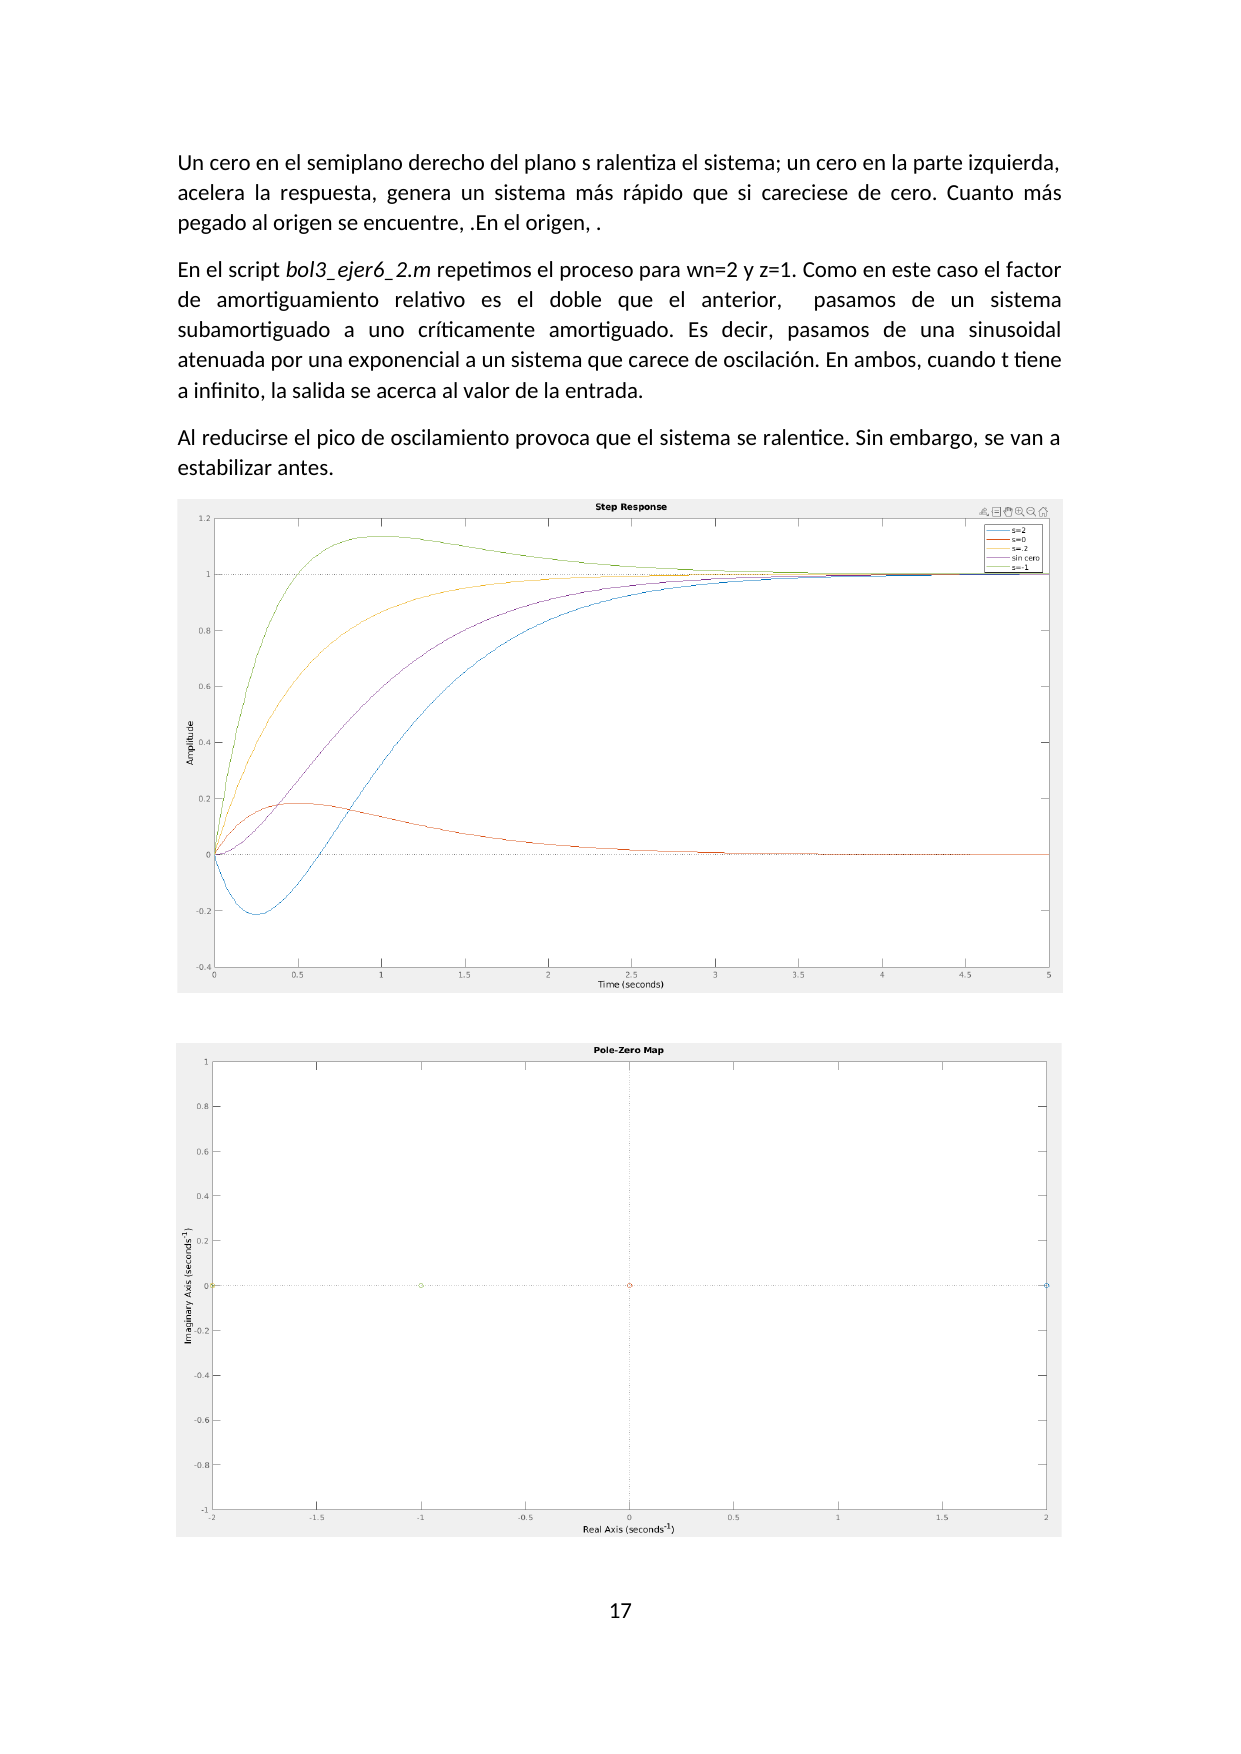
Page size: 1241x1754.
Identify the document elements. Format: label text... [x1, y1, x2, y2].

text Un cero en el semiplano derecho del plano s ralentiza el sistema; un cero en la parte izquierda, acelera la respuesta, genera un sistema más rápido que si careciese de cero. Cuanto más pegado al origen se encuentre, .En el origen, . [177, 148, 1063, 236]
text Al reducirse el pico de oscilamiento provoca que el sistema se ralentice. Sin embargo, se van a estabilizar antes. [177, 423, 1063, 481]
picture [177, 499, 1063, 993]
text En el script bol3_ejer6_2.m repetimos el proceso para wn=2 y z=1. Como en este caso el factor de amortiguamiento relativo es el doble que el anterior, pasamos de un sistema subamortiguado a uno críticamente amortiguado. Es decir, pasamos de una sinusoidal atenuada por una exponencial a un sistema que carece de oscilación. En ambos, cuando t tiene a infinito, la salida se acerca al valor de la entrada. [177, 255, 1063, 404]
picture [176, 1043, 1062, 1537]
